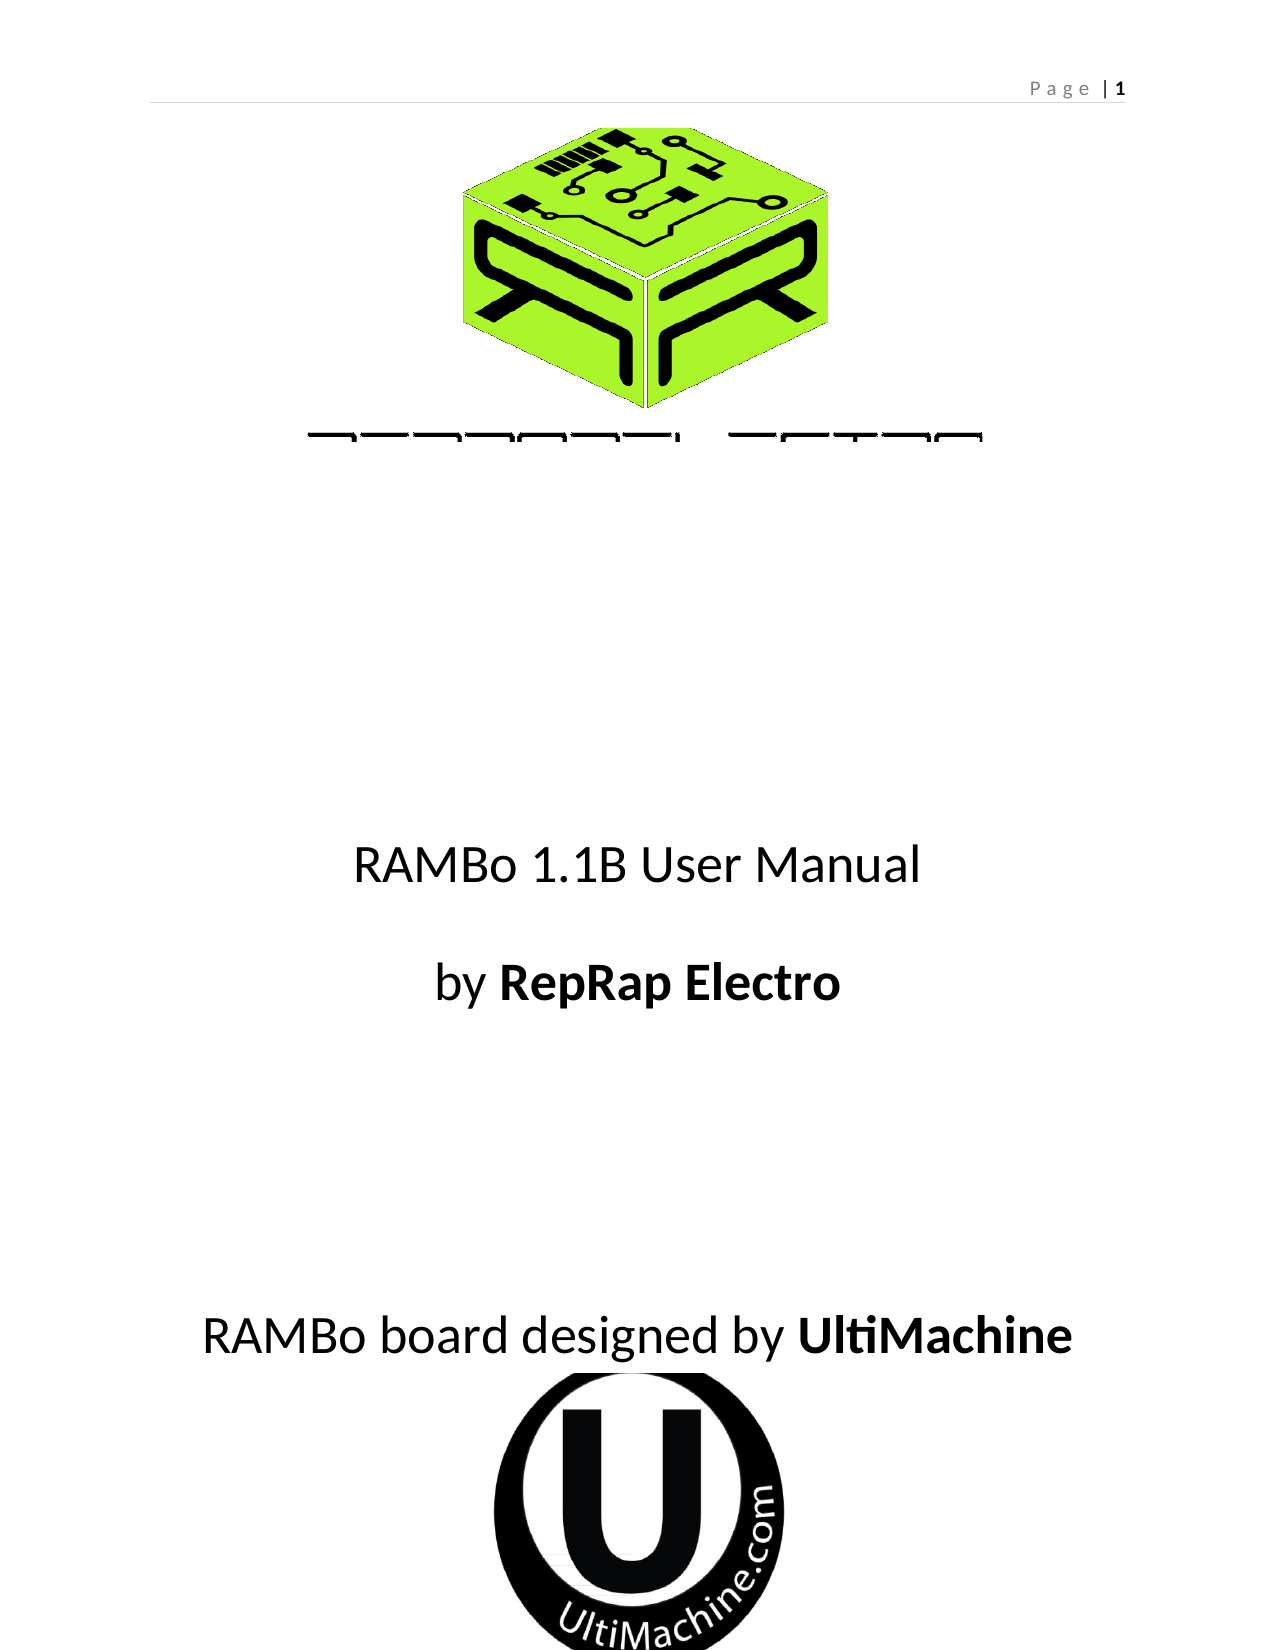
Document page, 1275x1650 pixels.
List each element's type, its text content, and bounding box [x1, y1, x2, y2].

text RAMBo 1.1B User Manual [150, 830, 1125, 896]
text RAMBo board designed by UltiMachine [150, 1301, 1125, 1367]
text by RepRap Electro [150, 948, 1125, 1014]
